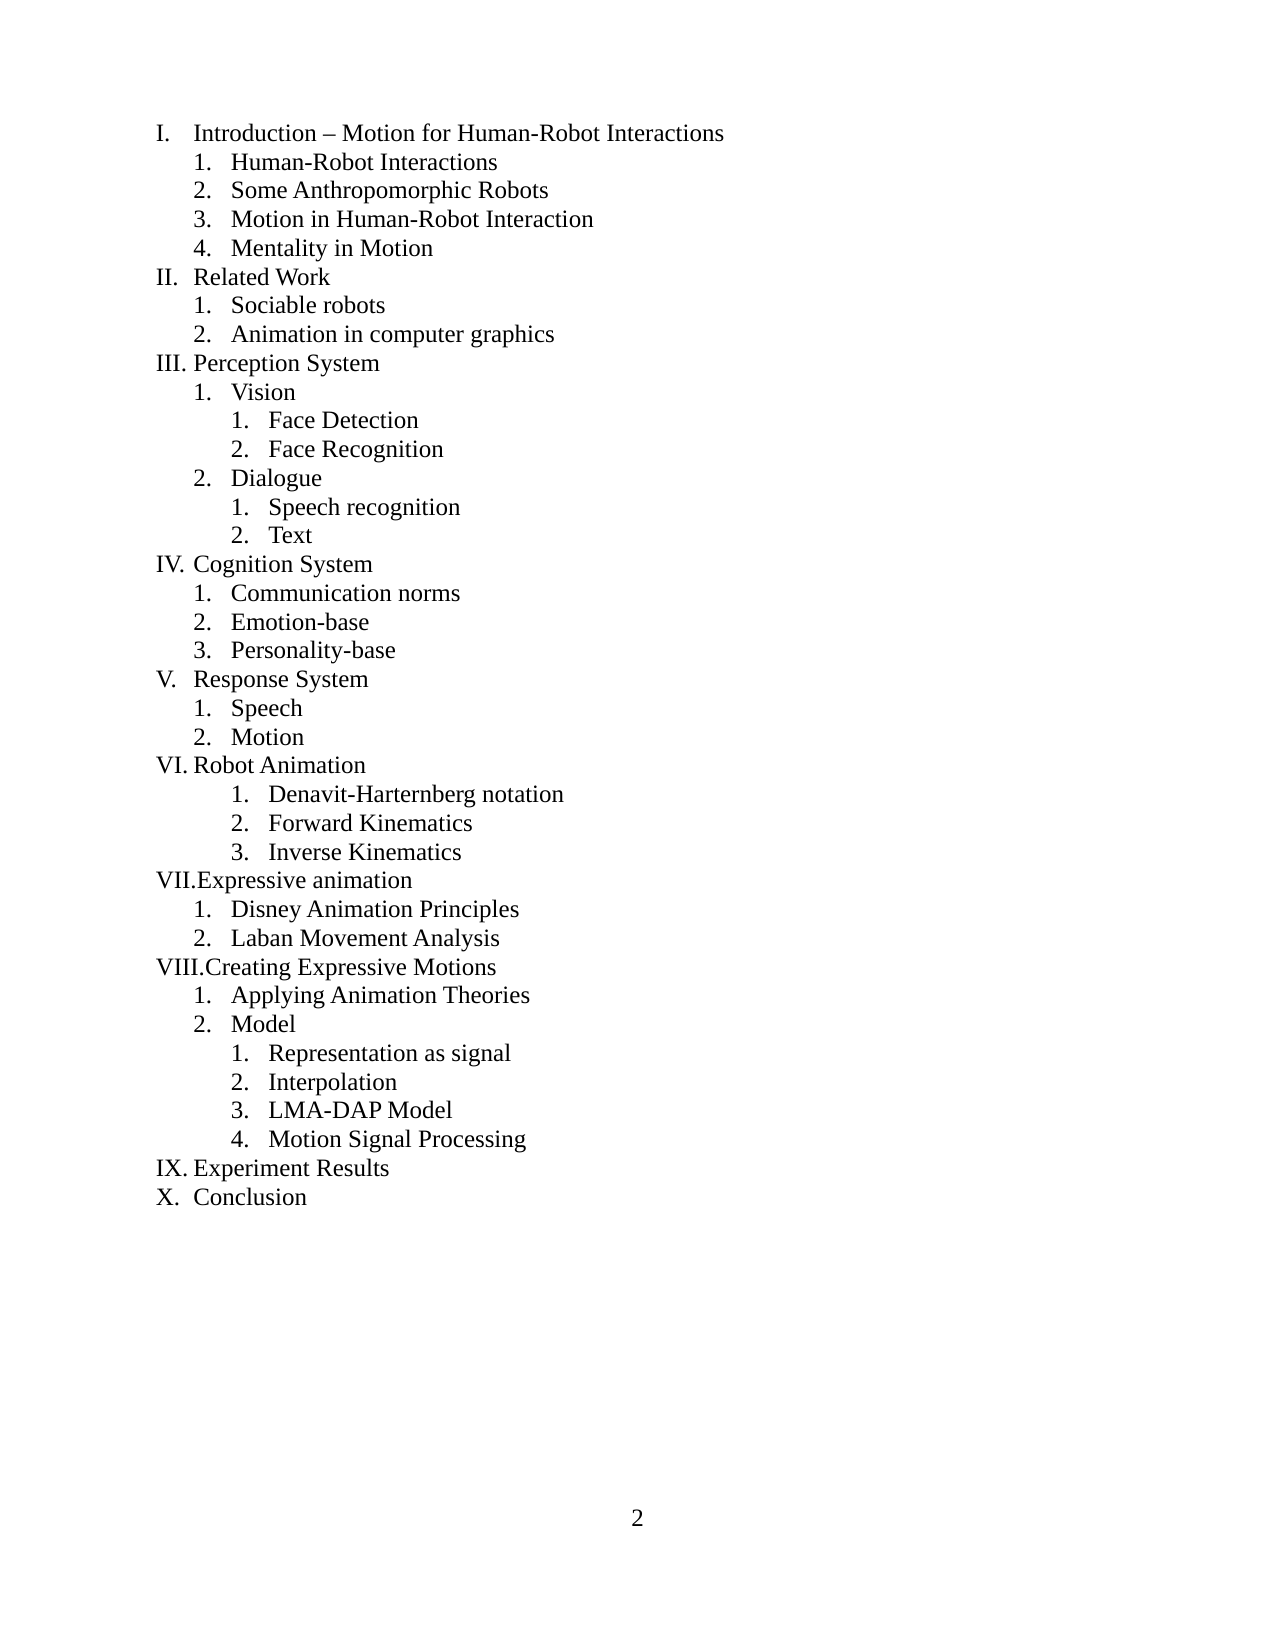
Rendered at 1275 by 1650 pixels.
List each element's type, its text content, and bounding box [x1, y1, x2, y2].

list Inverse Kinematics [231, 837, 1157, 866]
list Experiment Results [156, 1153, 1157, 1182]
list Forward Kinematics [231, 808, 1157, 837]
list Dialogue [193, 463, 1157, 492]
list Vision [193, 377, 1157, 406]
list Animation in computer graphics [193, 319, 1157, 348]
list Communication norms [193, 578, 1157, 607]
list Motion Signal Processing [231, 1124, 1157, 1153]
list Human-Robot Interactions [193, 147, 1157, 176]
list Applying Animation Theories [193, 981, 1157, 1009]
list Mentality in Motion [193, 233, 1157, 262]
list Face Detection [231, 406, 1157, 434]
list Speech [193, 693, 1157, 722]
list Perception System [156, 348, 1157, 377]
list Emotion-base [193, 607, 1157, 636]
list Sociable robots [193, 291, 1157, 319]
list Personality-base [193, 636, 1157, 664]
list Expressive animation [156, 866, 1157, 894]
list Laban Movement Analysis [193, 923, 1157, 952]
list Creating Expressive Motions [156, 952, 1157, 981]
list Robot Animation [156, 751, 1157, 779]
list Some Anthropomorphic Robots [193, 176, 1157, 204]
list Response System [156, 664, 1157, 693]
list Motion [193, 722, 1157, 751]
list LMA-DAP Model [231, 1096, 1157, 1124]
list Introduction – Motion for Human-Robot Interactions [156, 118, 1157, 147]
list Text [231, 521, 1157, 549]
list Model [193, 1009, 1157, 1038]
list Speech recognition [231, 492, 1157, 521]
list Related Work [156, 262, 1157, 291]
list Representation as signal [231, 1038, 1157, 1067]
list Motion in Human-Robot Interaction [193, 204, 1157, 233]
list Cognition System [156, 549, 1157, 578]
list Disney Animation Principles [193, 894, 1157, 923]
list Denavit-Harternberg notation [231, 779, 1157, 808]
list Face Recognition [231, 434, 1157, 463]
list Interpolation [231, 1067, 1157, 1096]
list Conclusion [156, 1182, 1157, 1211]
